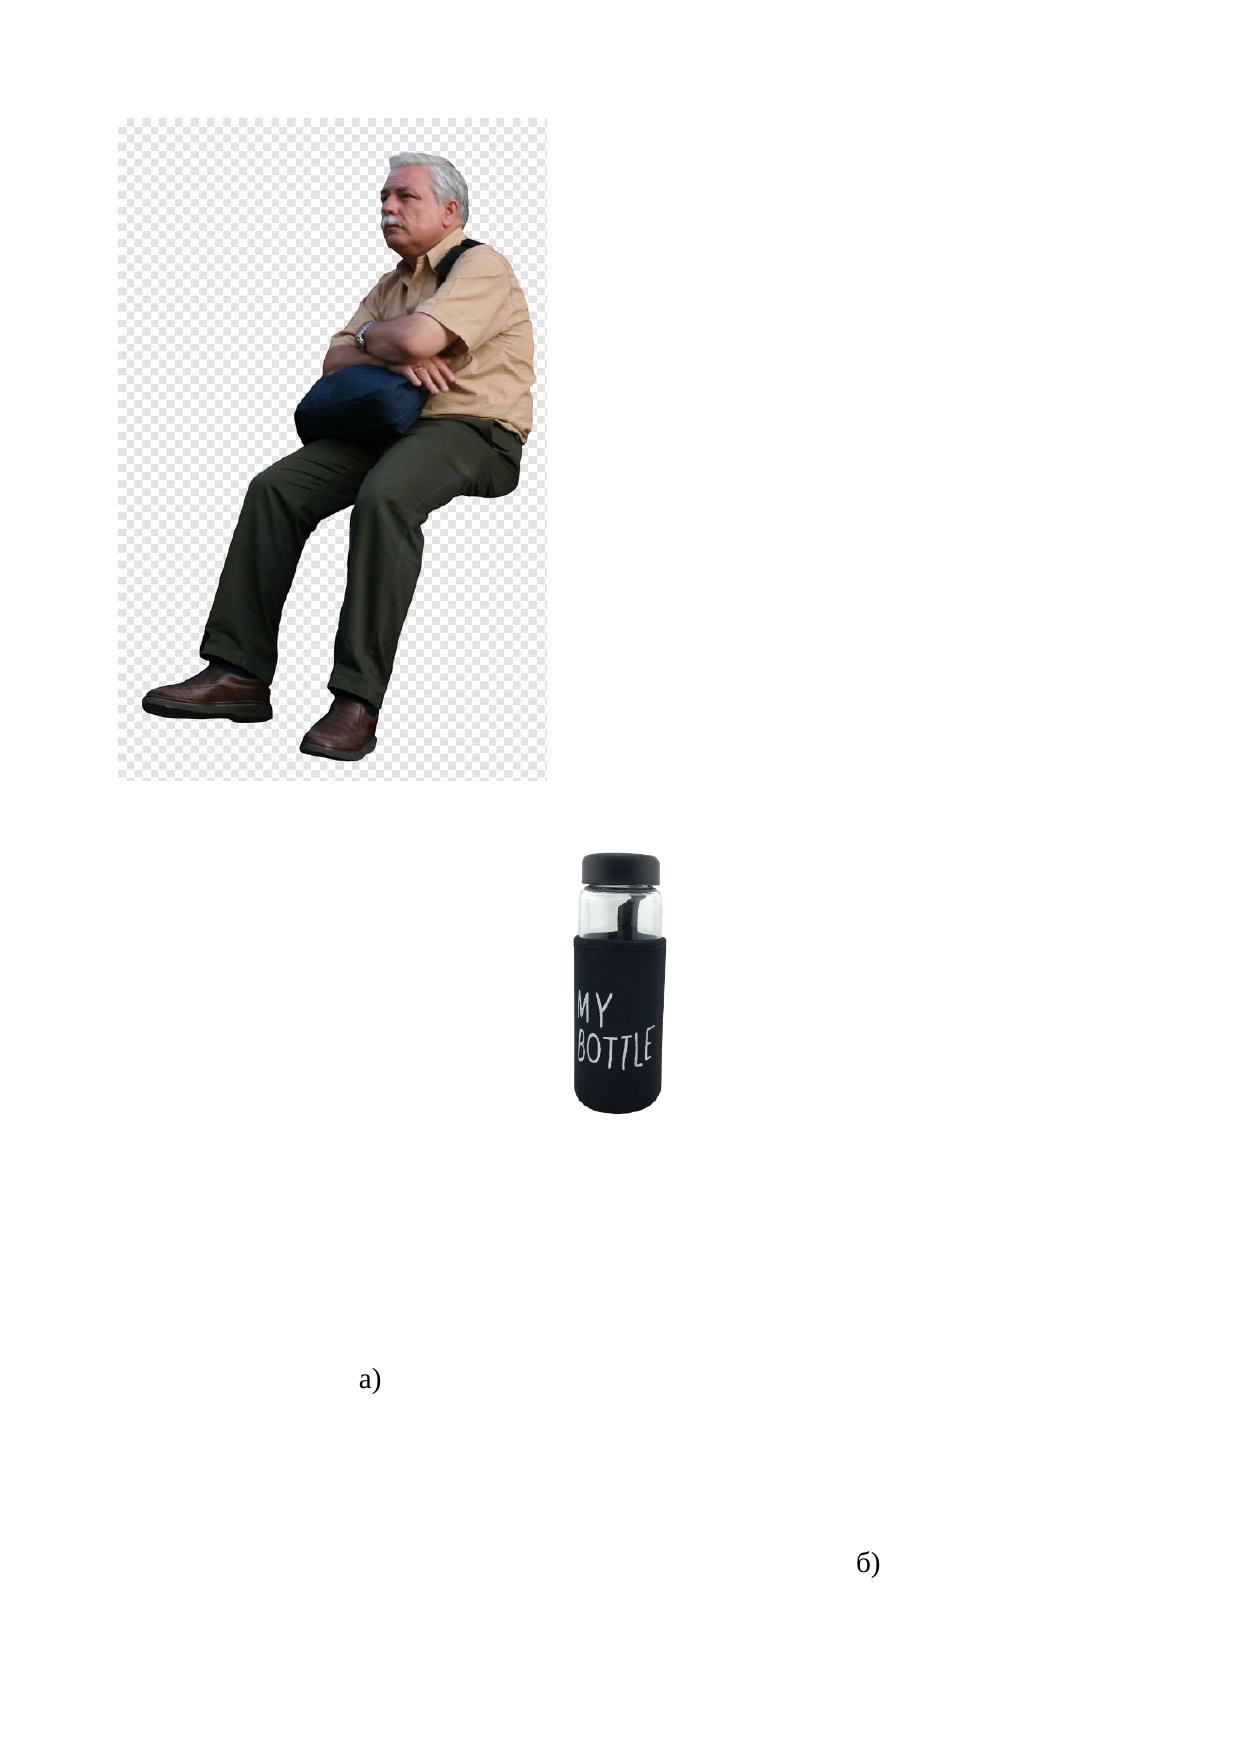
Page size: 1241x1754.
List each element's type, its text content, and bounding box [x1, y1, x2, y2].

text б) [118, 1545, 1122, 1579]
text а) [118, 1361, 1122, 1394]
